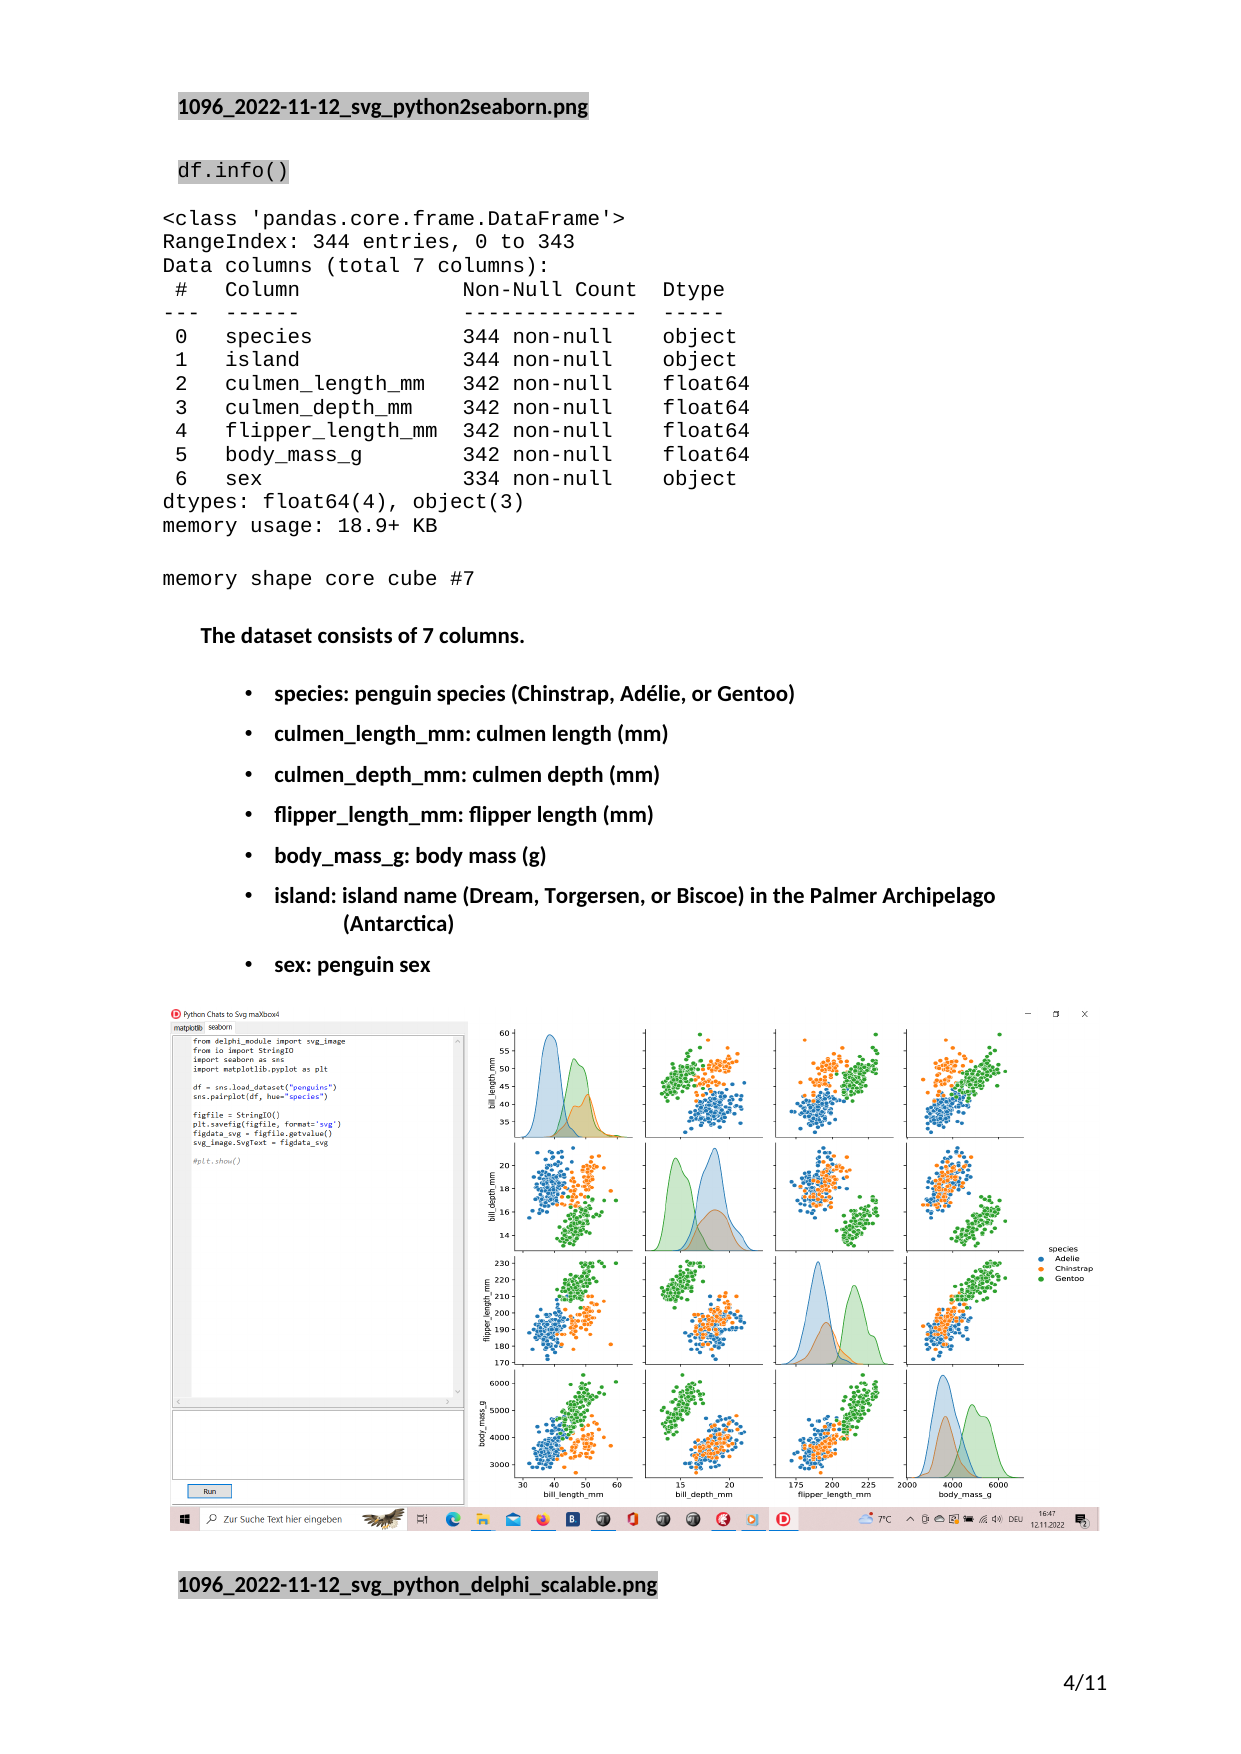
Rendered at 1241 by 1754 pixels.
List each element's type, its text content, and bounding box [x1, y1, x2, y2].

list culmen_length_mm: culmen length (mm) [244, 719, 1107, 747]
list body_mass_g: body mass (g) [244, 841, 1107, 869]
text # Column Non-Null Count Dtype [162, 278, 1107, 302]
text 1096_2022-11-12_svg_python2seaborn.png [177, 92, 1107, 120]
text Data columns (total 7 columns): [162, 255, 1107, 278]
text RangeIndex: 344 entries, 0 to 343 [162, 231, 1107, 255]
list flipper_length_mm: flipper length (mm) [244, 800, 1107, 828]
text 5 body_mass_g 342 non-null float64 [162, 444, 1107, 468]
text 0 species 344 non-null object [162, 326, 1107, 349]
text 4 flipper_length_mm 342 non-null float64 [162, 420, 1107, 444]
text <class 'pandas.core.frame.DataFrame'> [162, 208, 1107, 231]
list island: island name (Dream, Torgersen, or Biscoe) in the Palmer Archipelago (Antarctica) [244, 881, 1107, 937]
text df.info() [177, 160, 1107, 184]
text 1 island 344 non-null object [162, 349, 1107, 373]
text 1096_2022-11-12_svg_python_delphi_scalable.png [177, 1571, 1107, 1599]
list species: penguin species (Chinstrap, Adélie, or Gentoo) [244, 679, 1107, 707]
text memory shape core cube #7 [162, 568, 1107, 592]
text 3 culmen_depth_mm 342 non-null float64 [162, 397, 1107, 420]
list culmen_depth_mm: culmen depth (mm) [244, 760, 1107, 788]
text memory usage: 18.9+ KB [162, 515, 1107, 539]
text 6 sex 334 non-null object [162, 468, 1107, 491]
text --- ------ -------------- ----- [162, 302, 1107, 326]
text The dataset consists of 7 columns. [200, 621, 1107, 649]
text dtypes: float64(4), object(3) [162, 491, 1107, 515]
picture [170, 1007, 1100, 1531]
list sex: penguin sex [244, 950, 1107, 978]
text 2 culmen_length_mm 342 non-null float64 [162, 373, 1107, 397]
